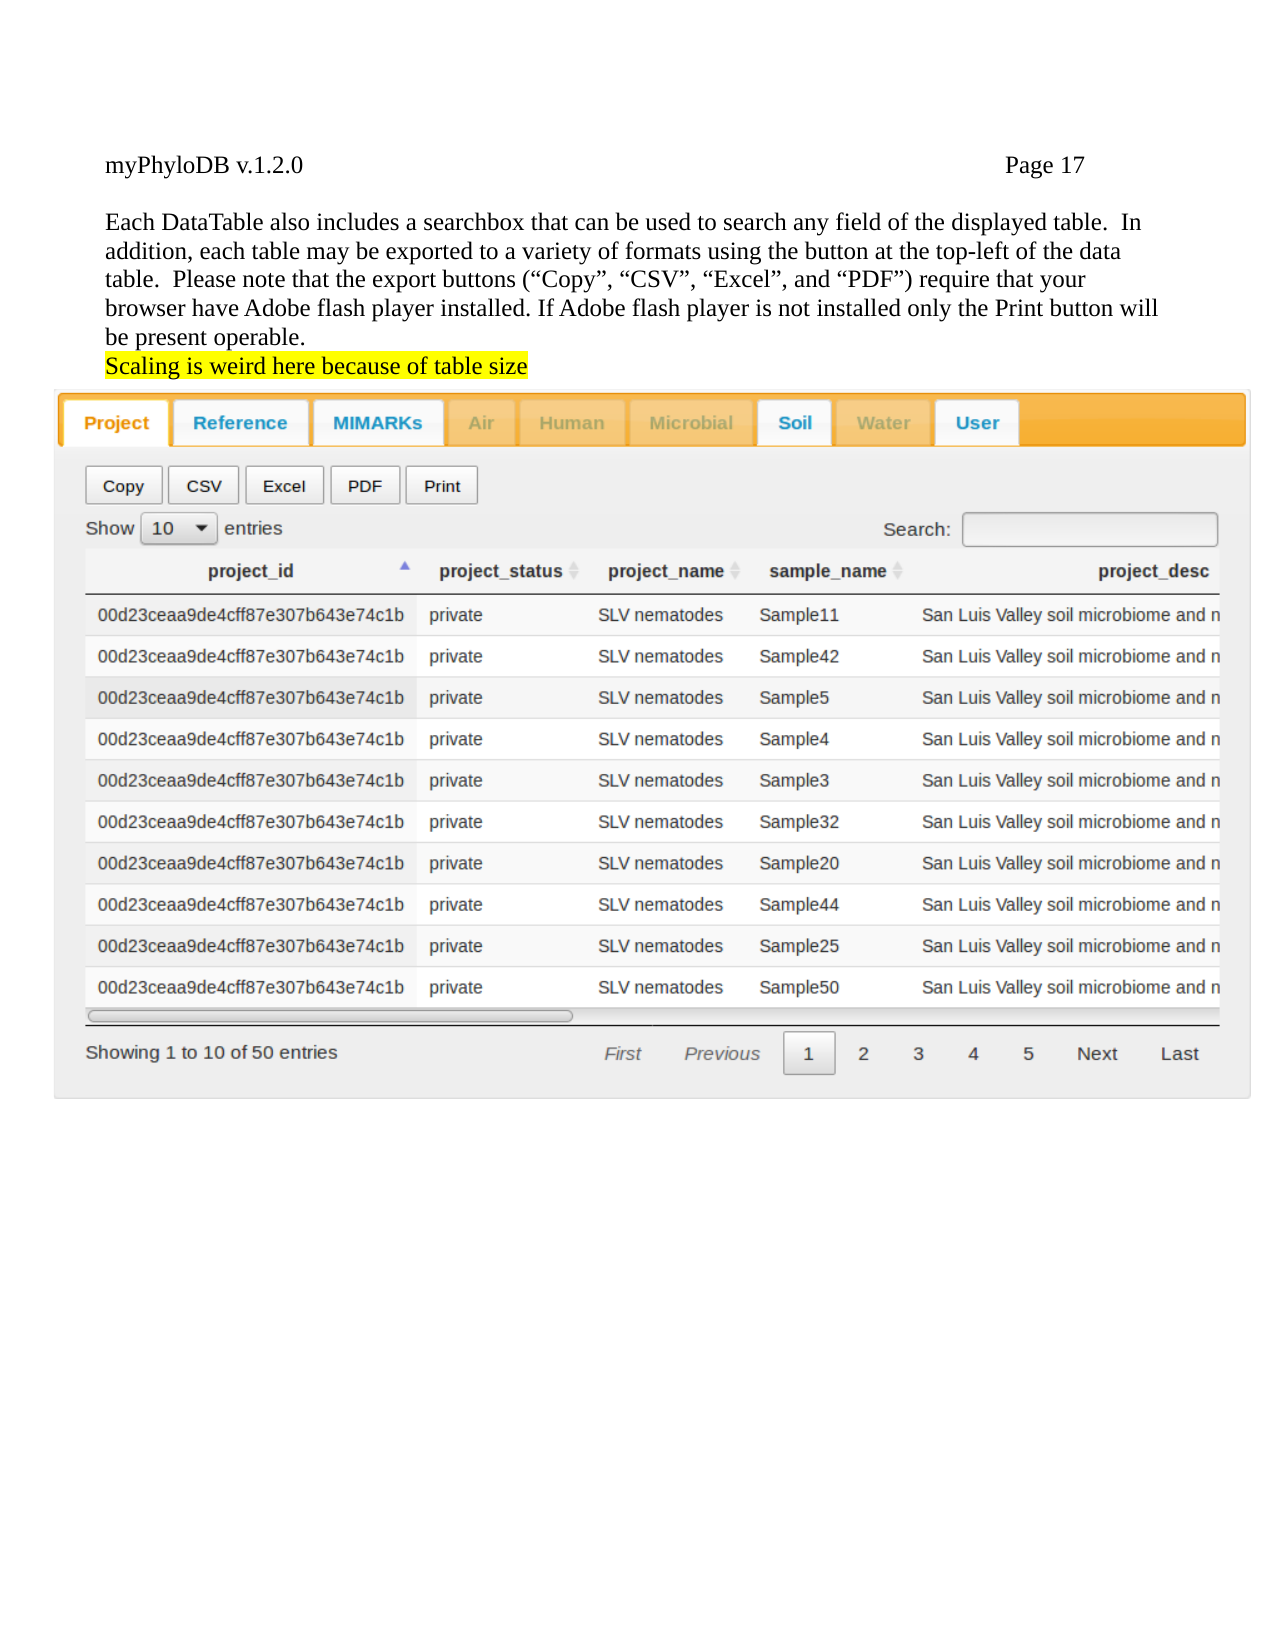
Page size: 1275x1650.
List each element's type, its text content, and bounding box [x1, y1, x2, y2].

text Each DataTable also includes a searchbox that can be used to search any field of the displayed table. In addition, each table may be exported to a variety of formats using the button at the top-left of the data table. Please note that the export buttons (“Copy”, “CSV”, “Excel”, and “PDF”) require that your browser have Adobe flash player installed. If Adobe flash player is not installed only the Print button will be present operable. [105, 207, 1170, 351]
picture [53, 389, 1251, 1099]
text Scaling is weird here because of table size [105, 351, 1170, 379]
